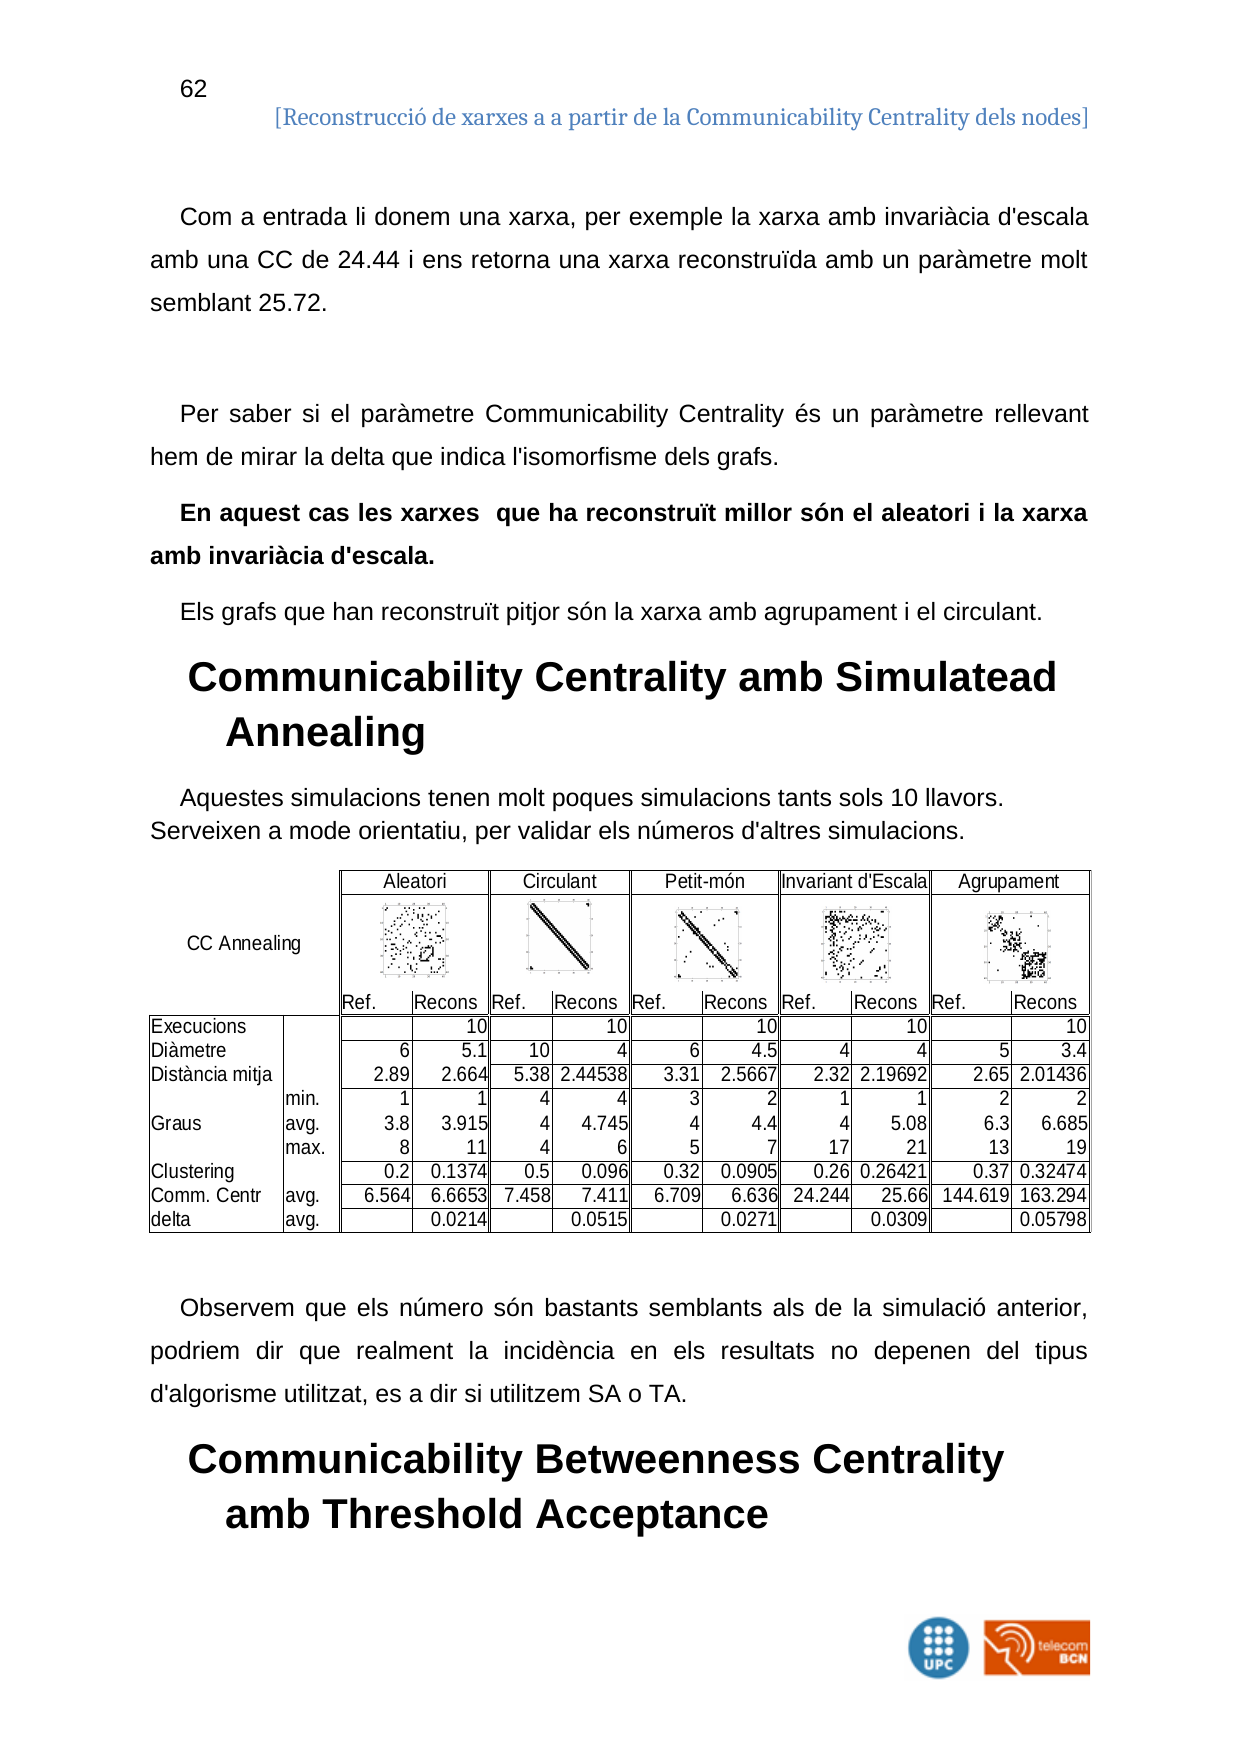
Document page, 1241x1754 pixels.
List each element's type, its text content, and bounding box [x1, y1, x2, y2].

text Els grafs que han reconstruït pitjor són la xarxa amb agrupament i el circulant. [150, 597, 1090, 625]
subtitle Communicability Betweenness Centrality amb Threshold Acceptance [187, 1434, 1090, 1538]
text Aquestes simulacions tenen molt poques simulacions tants sols 10 llavors. Serveixen a mode orientatiu, per validar els números d'altres simulacions. [150, 783, 1090, 845]
picture [904, 1614, 1091, 1681]
subtitle Communicability Centrality amb Simulatead Annealing [187, 652, 1090, 755]
text En aquest cas les xarxes que ha reconstruït millor són el aleatori i la xarxa amb invariàcia d'escala. [150, 498, 1090, 570]
text Observem que els número són bastants semblants als de la simulació anterior, podriem dir que realment la incidència en els resultats no depenen del tipus d'algorisme utilitzat, es a dir si utilitzem SA o TA. [150, 1293, 1090, 1408]
text Com a entrada li donem una xarxa, per exemple la xarxa amb invariàcia d'escala amb una CC de 24.44 i ens retorna una xarxa reconstruïda amb un paràmetre molt semblant 25.72. [150, 202, 1090, 317]
text Per saber si el paràmetre Communicability Centrality és un paràmetre rellevant hem de mirar la delta que indica l'isomorfisme dels grafs. [150, 399, 1090, 471]
